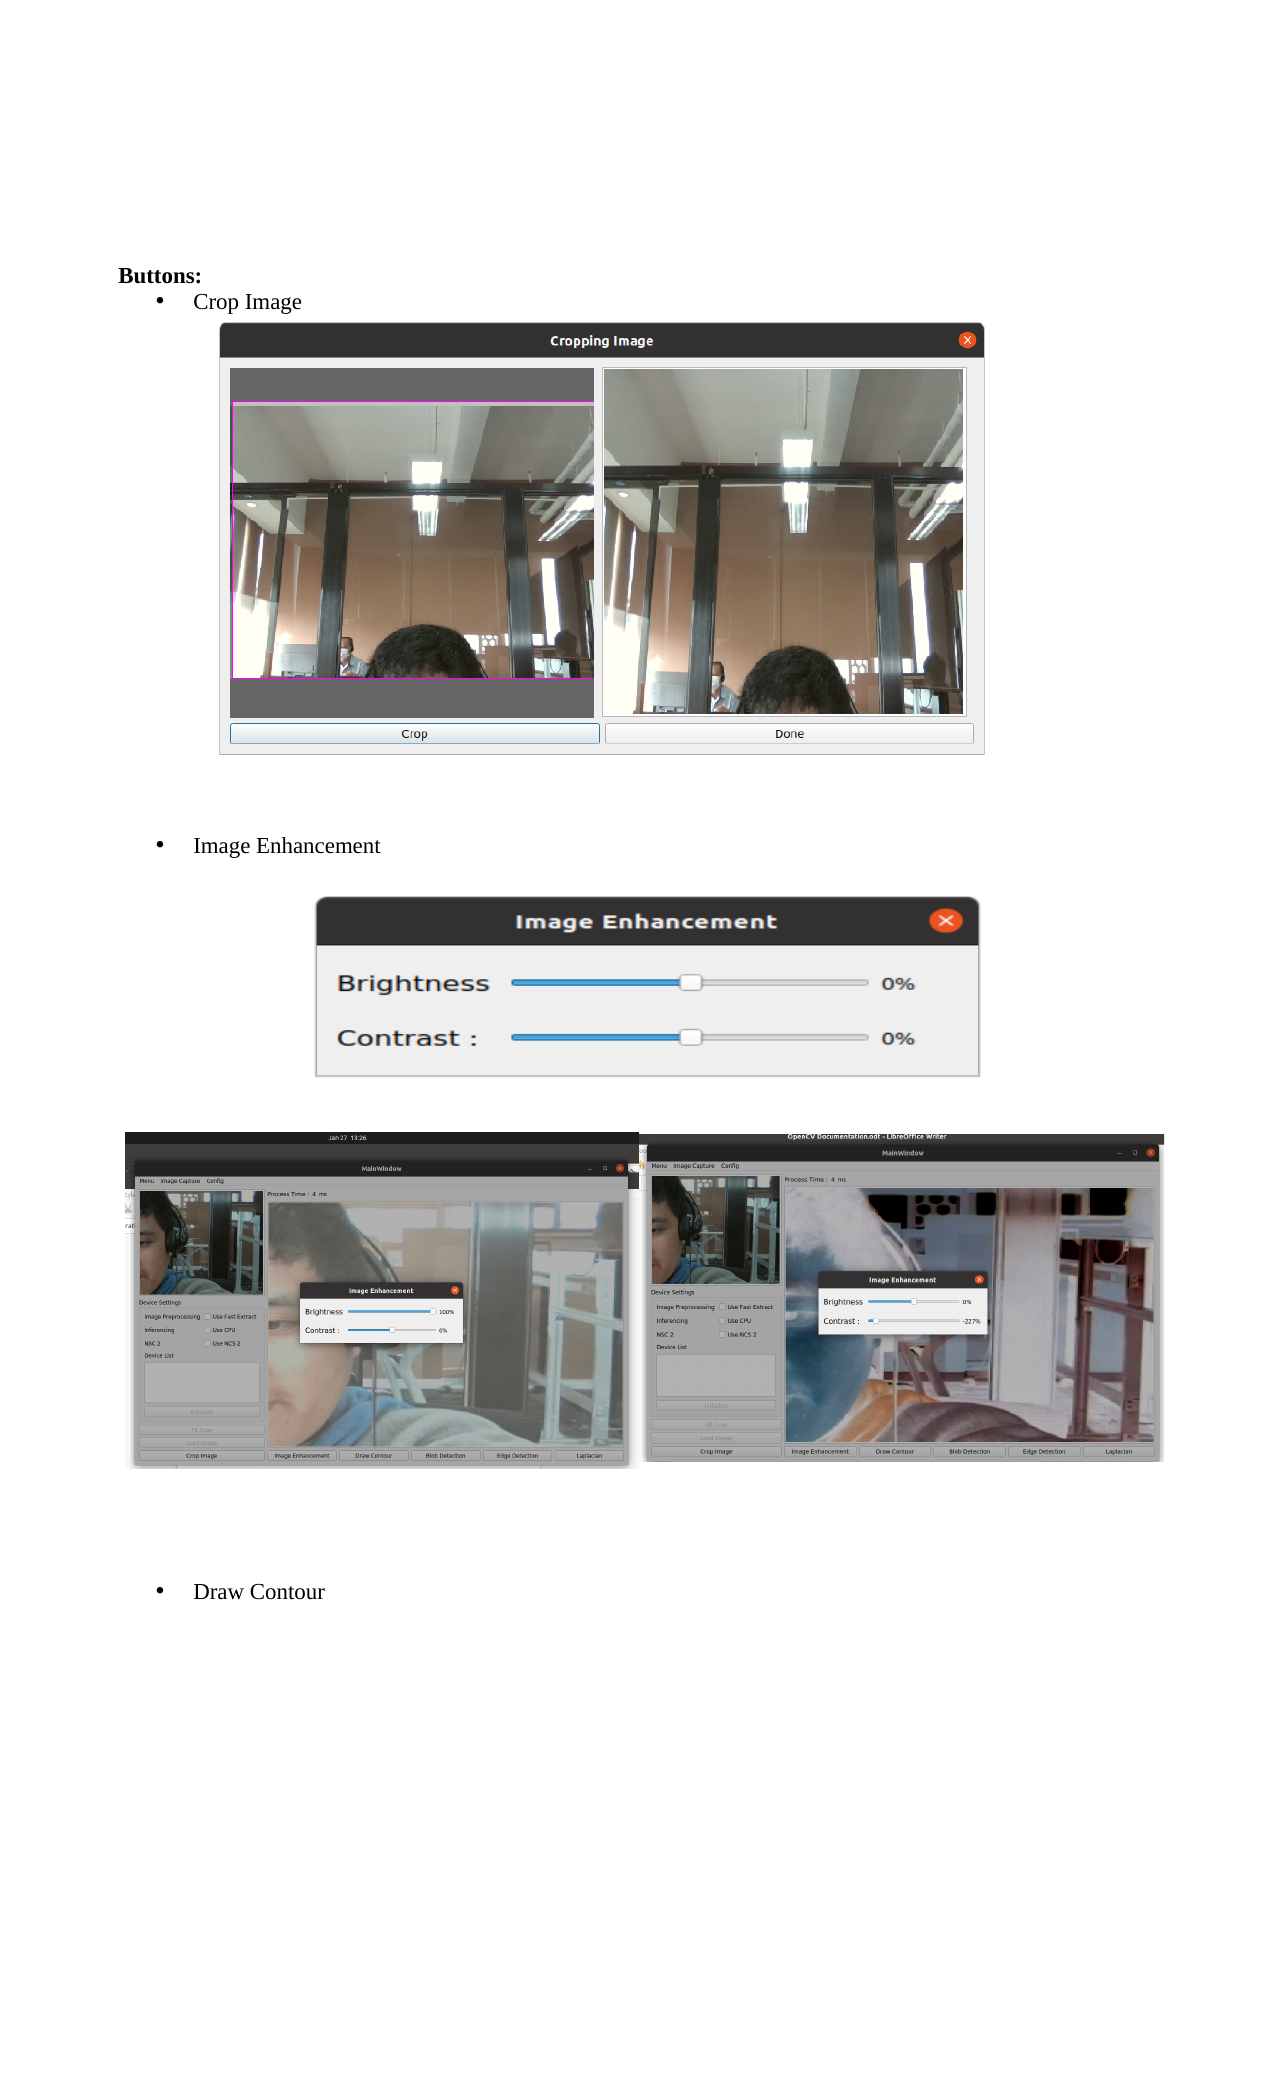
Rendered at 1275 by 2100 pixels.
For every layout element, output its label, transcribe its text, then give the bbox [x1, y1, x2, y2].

picture [299, 896, 997, 1089]
list Draw Contour [156, 1578, 1157, 1605]
picture [210, 322, 993, 755]
text Buttons: [118, 262, 1157, 288]
list Image Enhancement [156, 832, 1157, 859]
list Crop Image [156, 288, 1157, 315]
picture [125, 1132, 1165, 1469]
